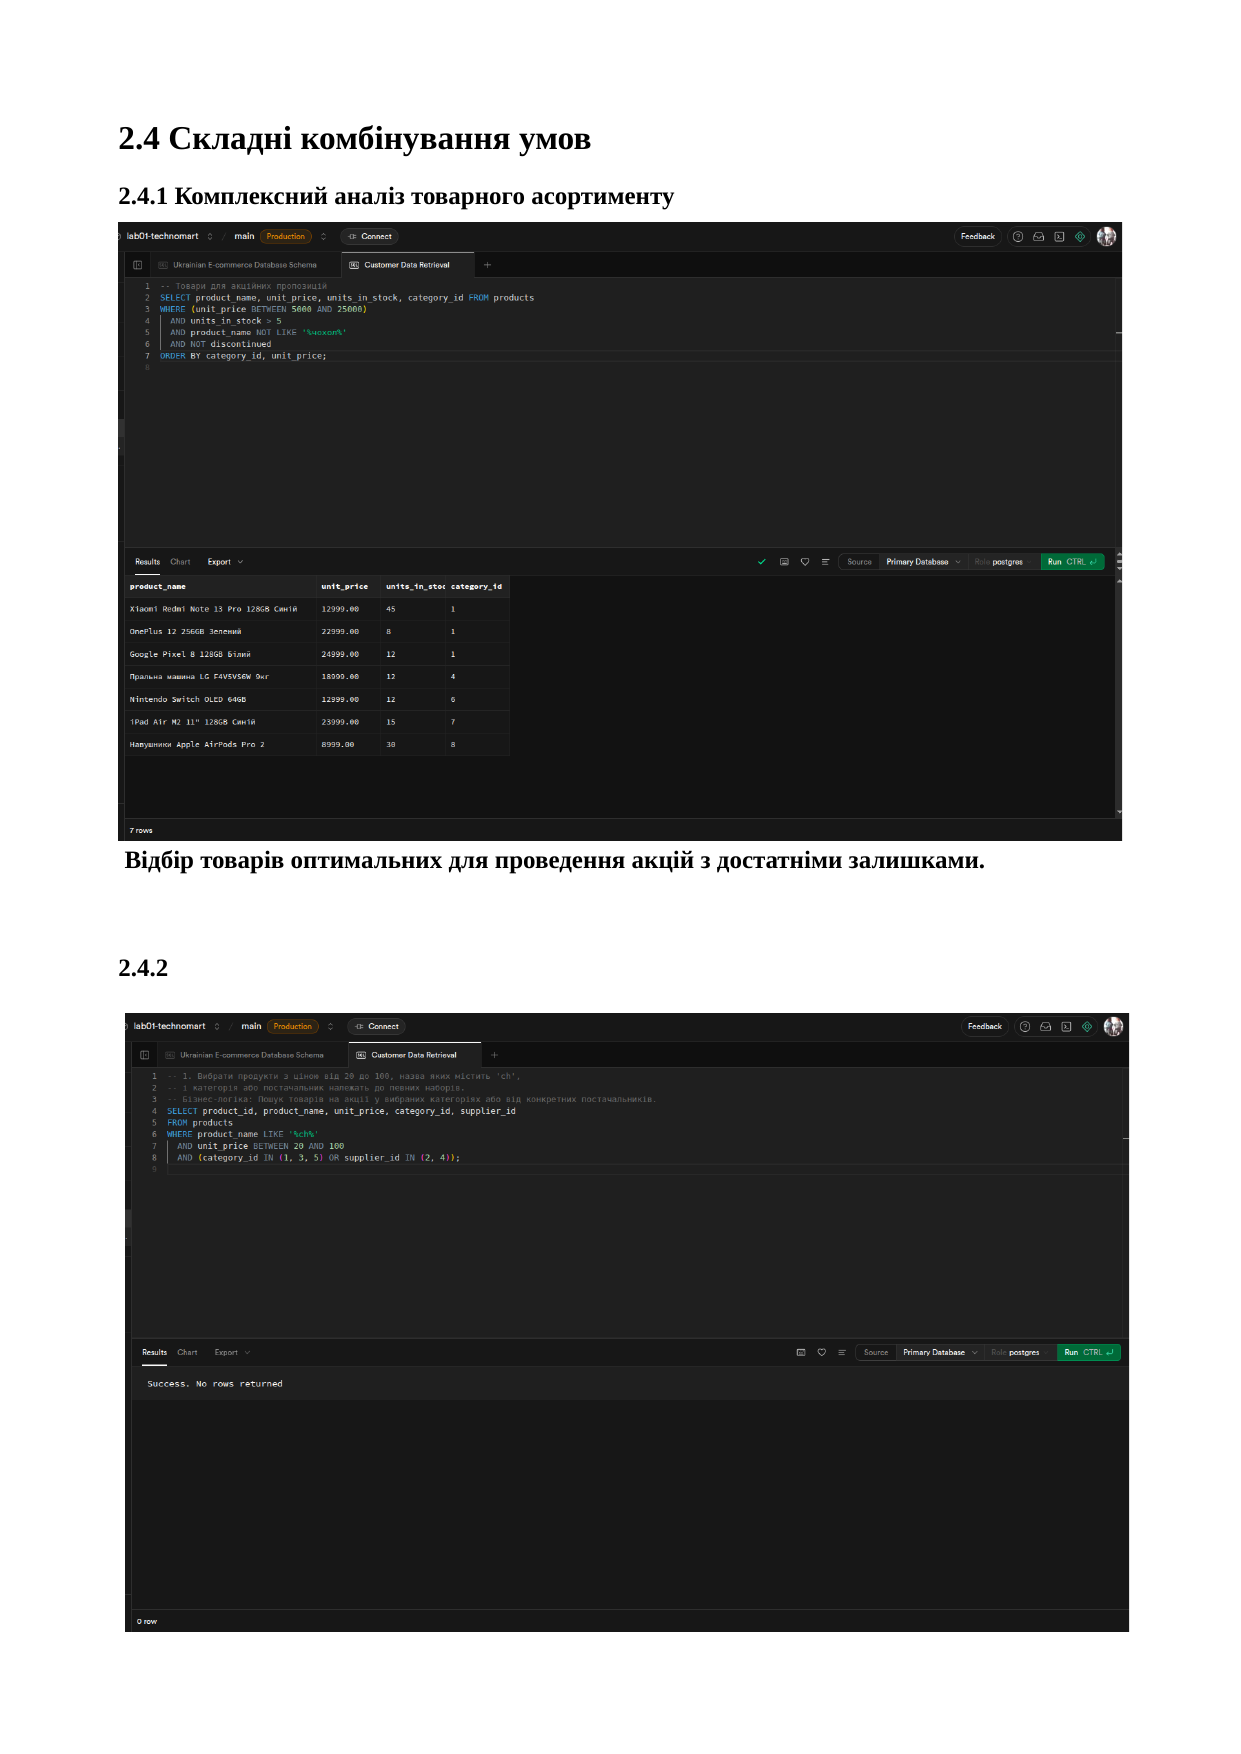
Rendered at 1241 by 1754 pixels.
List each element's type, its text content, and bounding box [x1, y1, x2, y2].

subtitle 2.4.1 Комплексний аналіз товарного асортименту [118, 181, 1122, 210]
subtitle 2.4 Складні комбінування умов [118, 118, 1122, 156]
text Відбір товарів оптимальних для проведення акцій з достатніми залишками. [118, 841, 1122, 874]
picture [118, 222, 1123, 841]
subtitle 2.4.2 [118, 953, 1122, 982]
picture [125, 1013, 1130, 1632]
